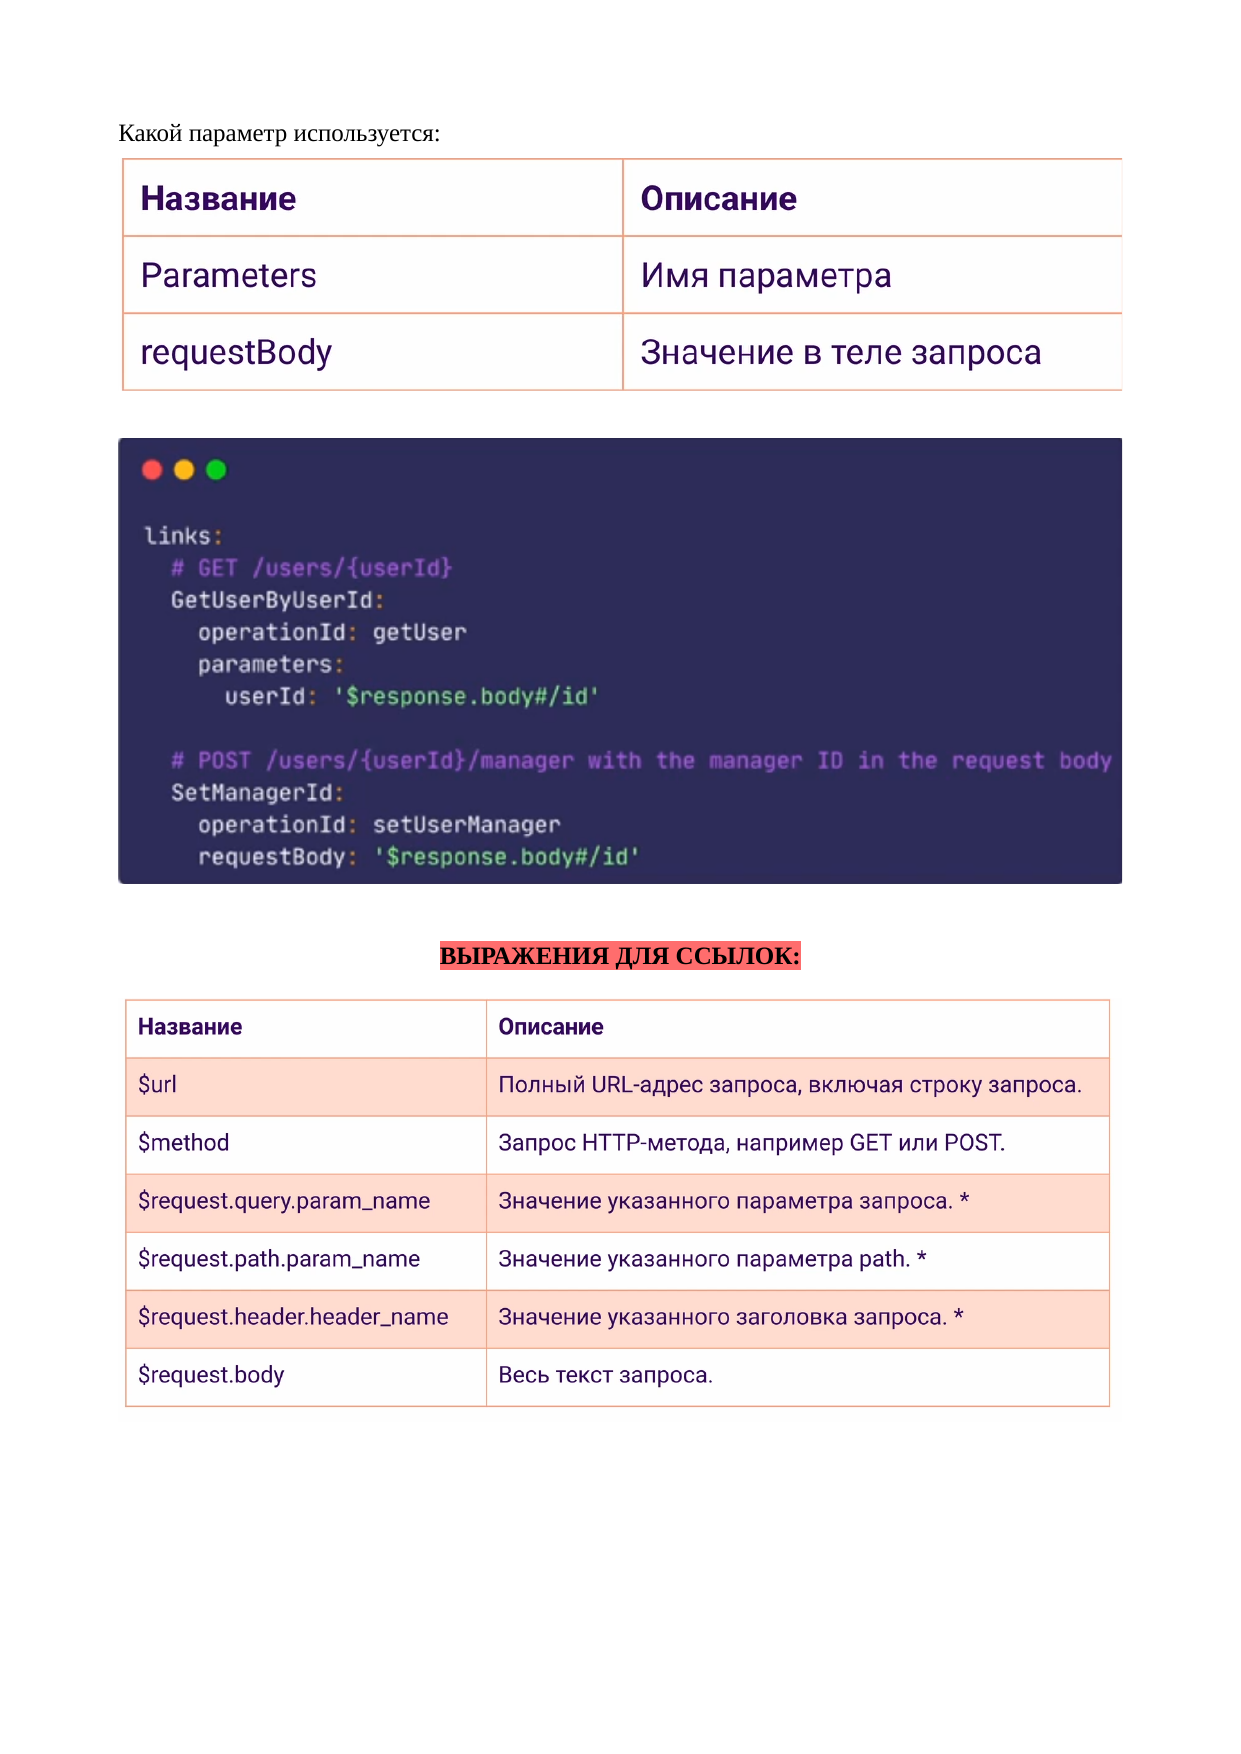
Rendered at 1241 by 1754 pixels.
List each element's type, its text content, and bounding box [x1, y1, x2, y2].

text ВЫРАЖЕНИЯ ДЛЯ ССЫЛОК: [118, 941, 1122, 970]
picture [118, 438, 1123, 884]
text Какой параметр используется: [118, 118, 1122, 147]
picture [118, 998, 1123, 1422]
picture [118, 158, 1123, 391]
